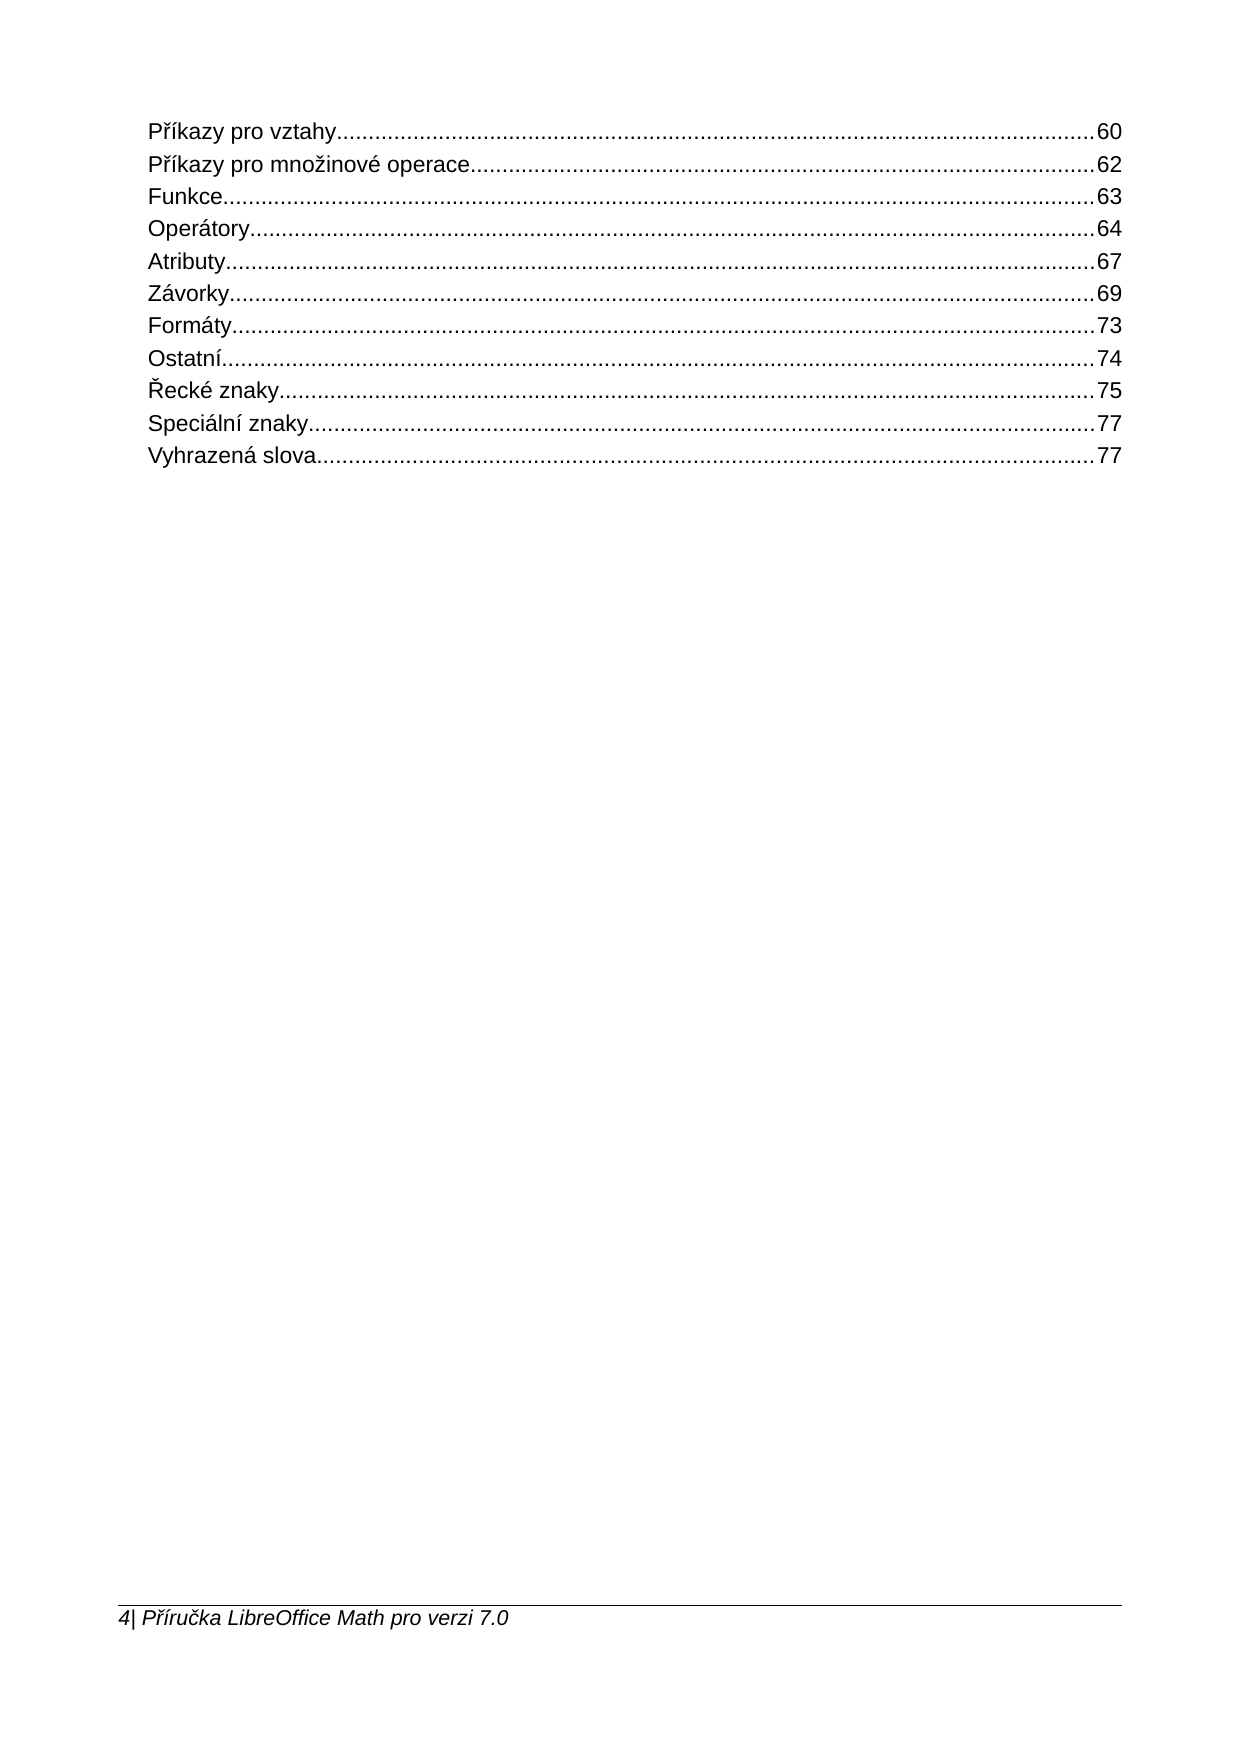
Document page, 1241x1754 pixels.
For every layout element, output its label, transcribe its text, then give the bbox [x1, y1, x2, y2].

text Závorky 69 [148, 280, 1122, 306]
text Vyhrazená slova 77 [148, 442, 1122, 468]
text Speciální znaky 77 [148, 410, 1122, 436]
text Funkce 63 [148, 183, 1122, 209]
text Atributy 67 [148, 248, 1122, 274]
text Operátory 64 [148, 215, 1122, 242]
text Příkazy pro množinové operace 62 [148, 151, 1122, 177]
text Ostatní 74 [148, 345, 1122, 371]
text Řecké znaky 75 [148, 377, 1122, 404]
text Formáty 73 [148, 312, 1122, 339]
text Příkazy pro vztahy 60 [148, 118, 1122, 144]
